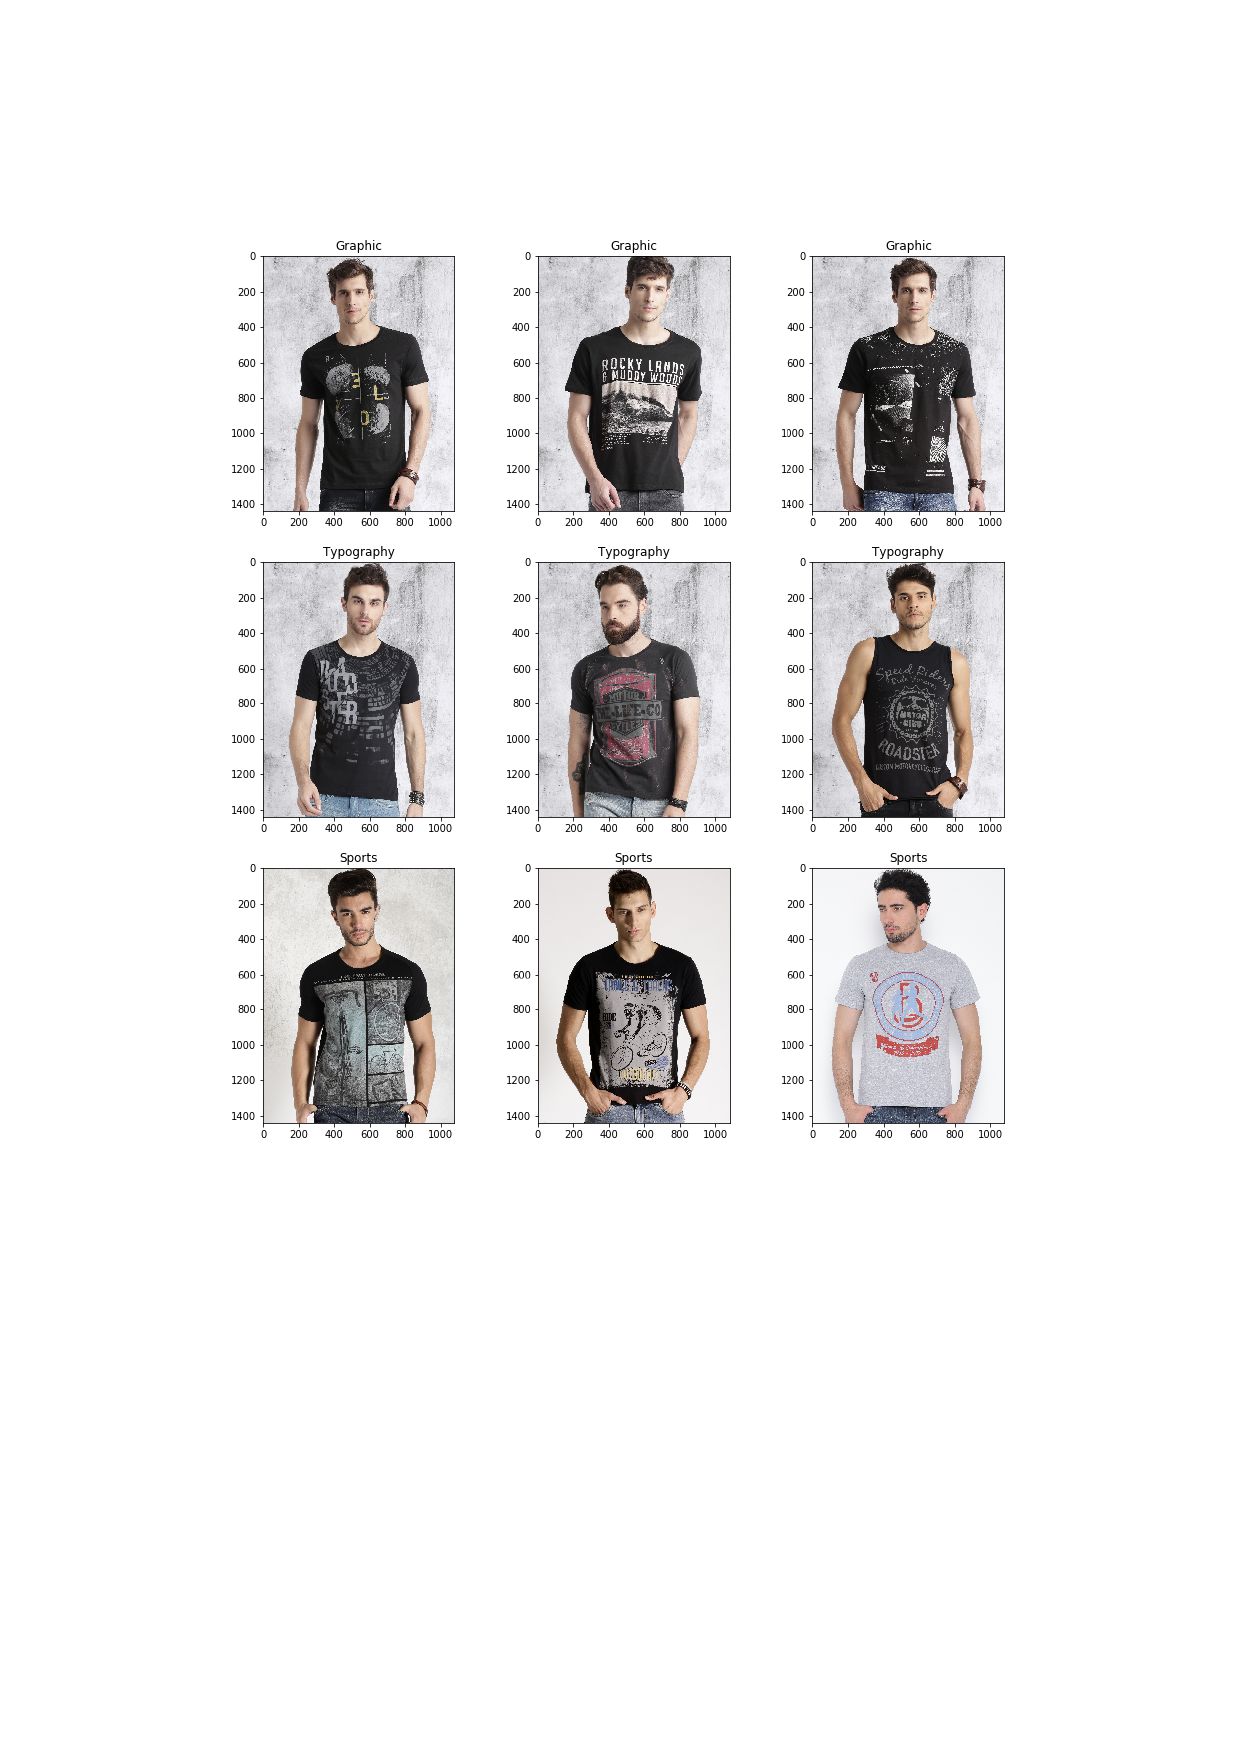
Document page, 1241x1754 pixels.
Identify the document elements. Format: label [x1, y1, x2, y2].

picture [118, 118, 1123, 1266]
